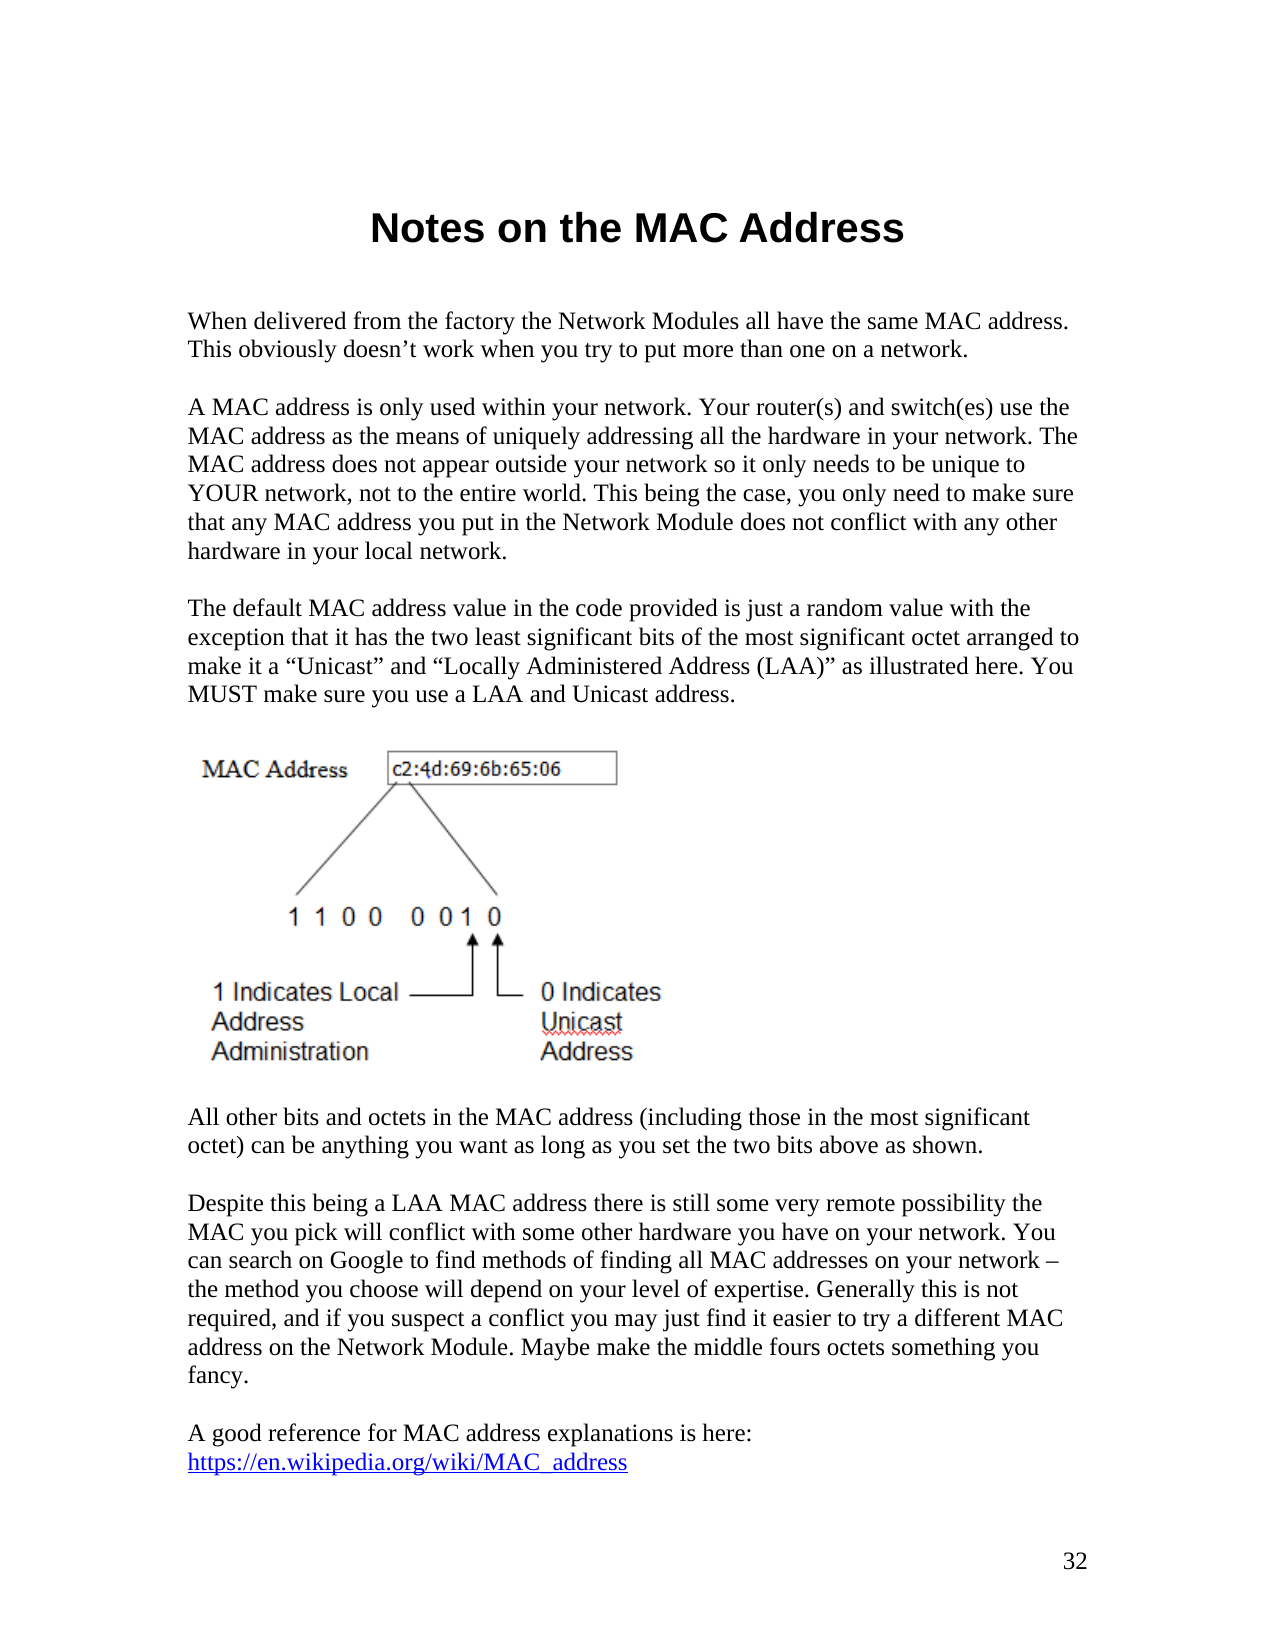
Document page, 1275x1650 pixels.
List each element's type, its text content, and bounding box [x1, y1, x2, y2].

text A good reference for MAC address explanations is here: [187, 1418, 1087, 1447]
text Despite this being a LAA MAC address there is still some very remote possibility the MAC you pick will conflict with some other hardware you have on your network. You can search on Google to find methods of finding all MAC addresses on your network – the method you choose will depend on your level of expertise. Generally this is not required, and if you suspect a conflict you may just find it easier to try a different MAC address on the Network Module. Maybe make the middle fours octets something you fancy. [187, 1188, 1087, 1389]
text When delivered from the factory the Network Modules all have the same MAC address. This obviously doesn’t work when you try to put more than one on a network. [187, 306, 1087, 363]
picture [187, 737, 682, 1073]
subtitle Notes on the MAC Address [187, 204, 1087, 252]
text The default MAC address value in the code provided is just a random value with the exception that it has the two least significant bits of the most significant octet arranged to make it a “Unicast” and “Locally Administered Address (LAA)” as illustrated here. You MUST make sure you use a LAA and Unicast address. [187, 593, 1087, 708]
text https://en.wikipedia.org/wiki/MAC_address [187, 1447, 1087, 1476]
text All other bits and octets in the MAC address (including those in the most significant octet) can be anything you want as long as you set the two bits above as shown. [187, 1102, 1087, 1159]
text A MAC address is only used within your network. Your router(s) and switch(es) use the MAC address as the means of uniquely addressing all the hardware in your network. The MAC address does not appear outside your network so it only needs to be unique to YOUR network, not to the entire world. This being the case, you only need to make sure that any MAC address you put in the Network Module does not conflict with any other hardware in your local network. [187, 392, 1087, 564]
